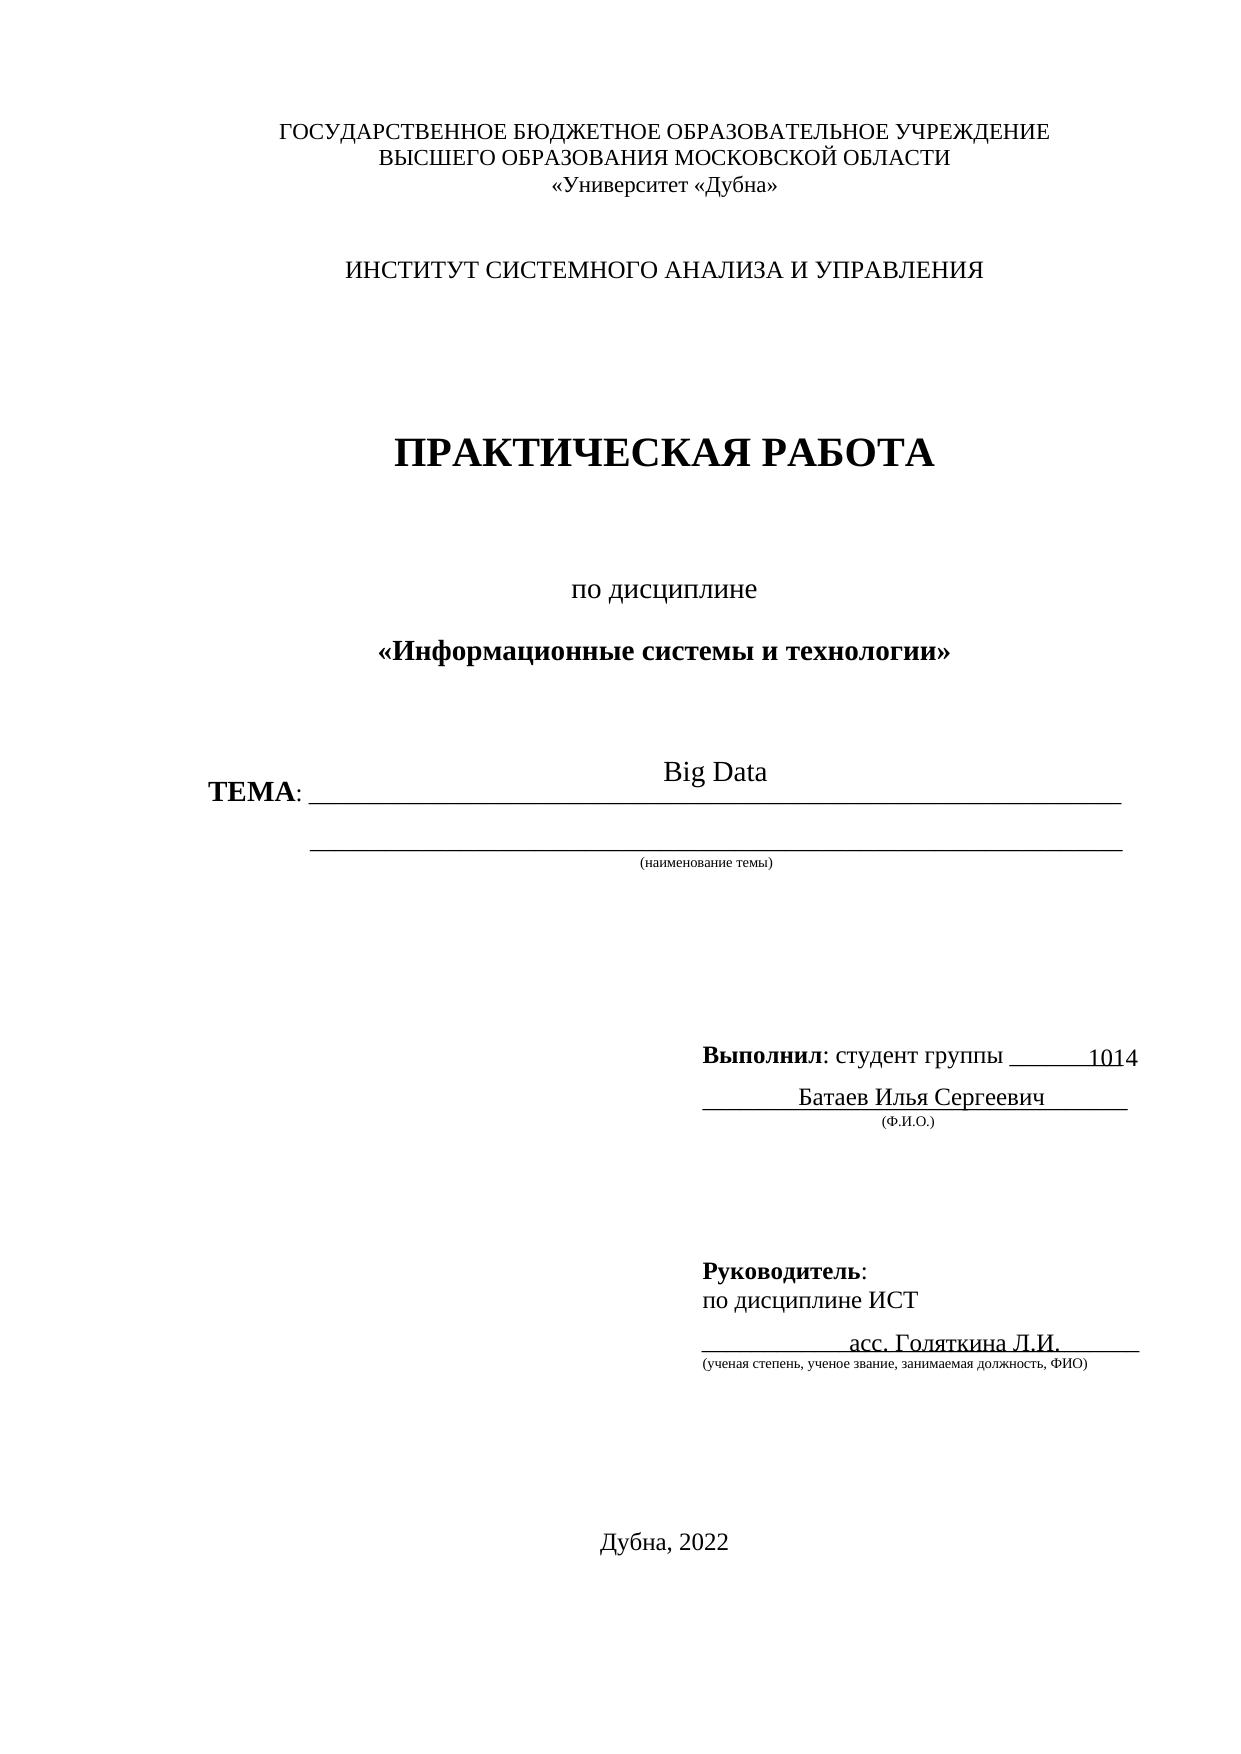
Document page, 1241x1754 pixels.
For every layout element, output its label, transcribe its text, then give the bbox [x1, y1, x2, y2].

text Батаев Илья Сергеевич [646, 1075, 1123, 1110]
subtitle Big Data [253, 752, 1104, 788]
text по дисциплине ИСТ [177, 1285, 1152, 1314]
text 1014 [1014, 1036, 1181, 1066]
text «Университет «Дубна» [177, 171, 1152, 197]
text ___________________________________ [214, 1326, 711, 1355]
text (наименование темы) [177, 854, 1152, 882]
text __________________________________ [227, 1084, 1152, 1112]
text (ученая степень, ученое звание, занимаемая должность, ФИО) [215, 1355, 1152, 1384]
text ТЕМА: _________________________________________________________________ [177, 774, 1152, 808]
text «Информационные системы и технологии» [177, 633, 1152, 667]
text ГОСУДАРСТВЕННОЕ БЮДЖЕТНОЕ ОБРАЗОВАТЕЛЬНОЕ УЧРЕЖДЕНИЕ [177, 118, 1152, 144]
text ИНСТИТУТ СИСТЕМНОГО АНАЛИЗА И УПРАВЛЕНИЯ [177, 255, 1152, 283]
text ПРАКТИЧЕСКАЯ РАБОТА [177, 427, 1152, 475]
text Руководитель: [177, 1256, 1152, 1285]
text асс. Голяткина Л.И. [711, 1321, 1125, 1359]
text ВЫСШЕГО ОБРАЗОВАНИЯ МОСКОВСКОЙ ОБЛАСТИ [177, 144, 1152, 171]
text ___________________________________ [1125, 1326, 1152, 1355]
text _________________________________________________________________ [177, 825, 1152, 854]
text по дисциплине [177, 571, 1152, 604]
text (Ф.И.О.) [177, 1112, 1122, 1141]
text Выполнил: студент группы _________ [177, 1041, 1152, 1069]
text Дубна, 2022 [177, 1527, 1152, 1556]
